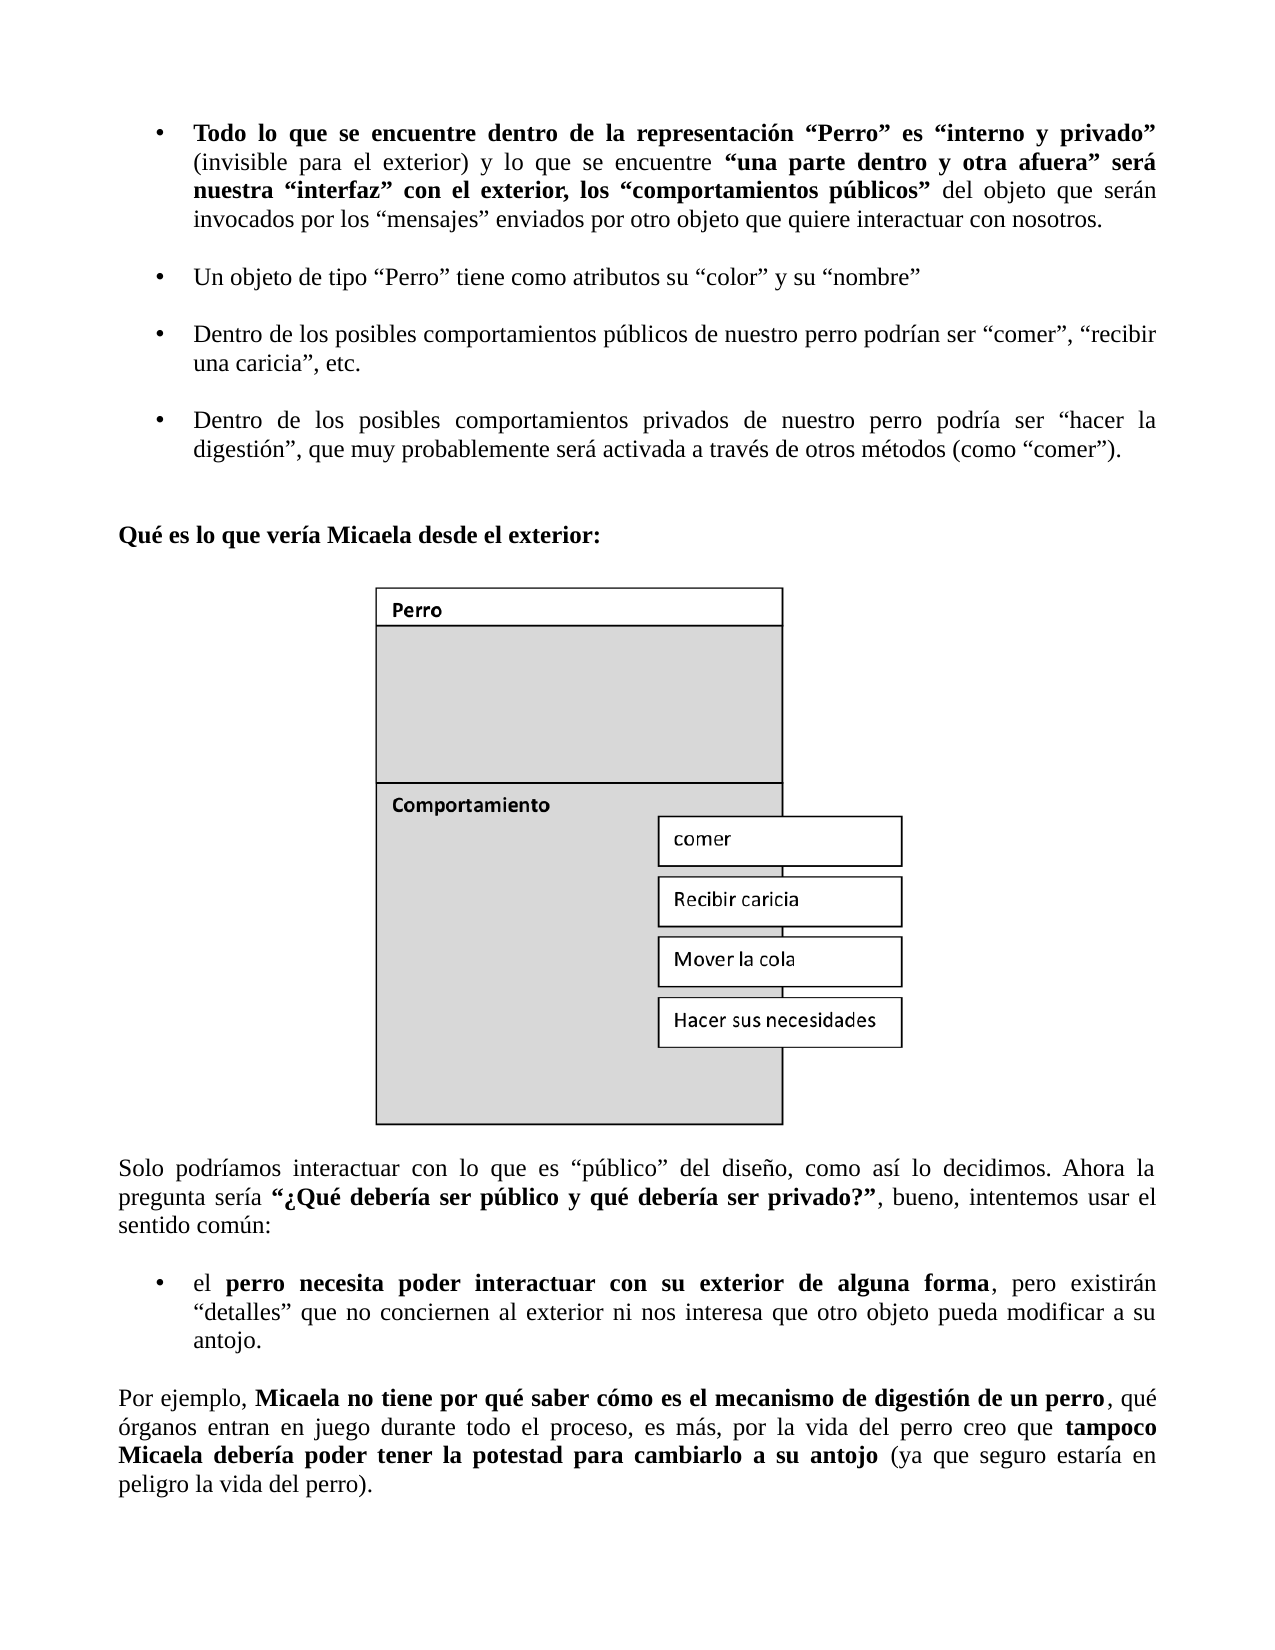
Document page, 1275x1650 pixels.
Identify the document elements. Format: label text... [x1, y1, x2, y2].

list el perro necesita poder interactuar con su exterior de alguna forma, pero existirán “detalles” que no conciernen al exterior ni nos interesa que otro objeto pueda modificar a su antojo. [156, 1268, 1157, 1354]
text Por ejemplo, Micaela no tiene por qué saber cómo es el mecanismo de digestión de un perro, qué órganos entran en juego durante todo el proceso, es más, por la vida del perro creo que tampoco Micaela debería poder tener la potestad para cambiarlo a su antojo (ya que seguro estaría en peligro la vida del perro). [118, 1383, 1157, 1498]
picture [366, 578, 909, 1140]
list Todo lo que se encuentre dentro de la representación “Perro” es “interno y privado” (invisible para el exterior) y lo que se encuentre “una parte dentro y otra afuera” será nuestra “interfaz” con el exterior, los “comportamientos públicos” del objeto que serán invocados por los “mensajes” enviados por otro objeto que quiere interactuar con nosotros. [156, 118, 1157, 233]
list Un objeto de tipo “Perro” tiene como atributos su “color” y su “nombre” [156, 262, 1157, 291]
text Solo podríamos interactuar con lo que es “público” del diseño, como así lo decidimos. Ahora la pregunta sería “¿Qué debería ser público y qué debería ser privado?”, bueno, intentemos usar el sentido común: [118, 1153, 1157, 1239]
text Qué es lo que vería Micaela desde el exterior: [118, 521, 1157, 549]
list Dentro de los posibles comportamientos privados de nuestro perro podría ser “hacer la digestión”, que muy probablemente será activada a través de otros métodos (como “comer”). [156, 406, 1157, 463]
list Dentro de los posibles comportamientos públicos de nuestro perro podrían ser “comer”, “recibir una caricia”, etc. [156, 319, 1157, 377]
